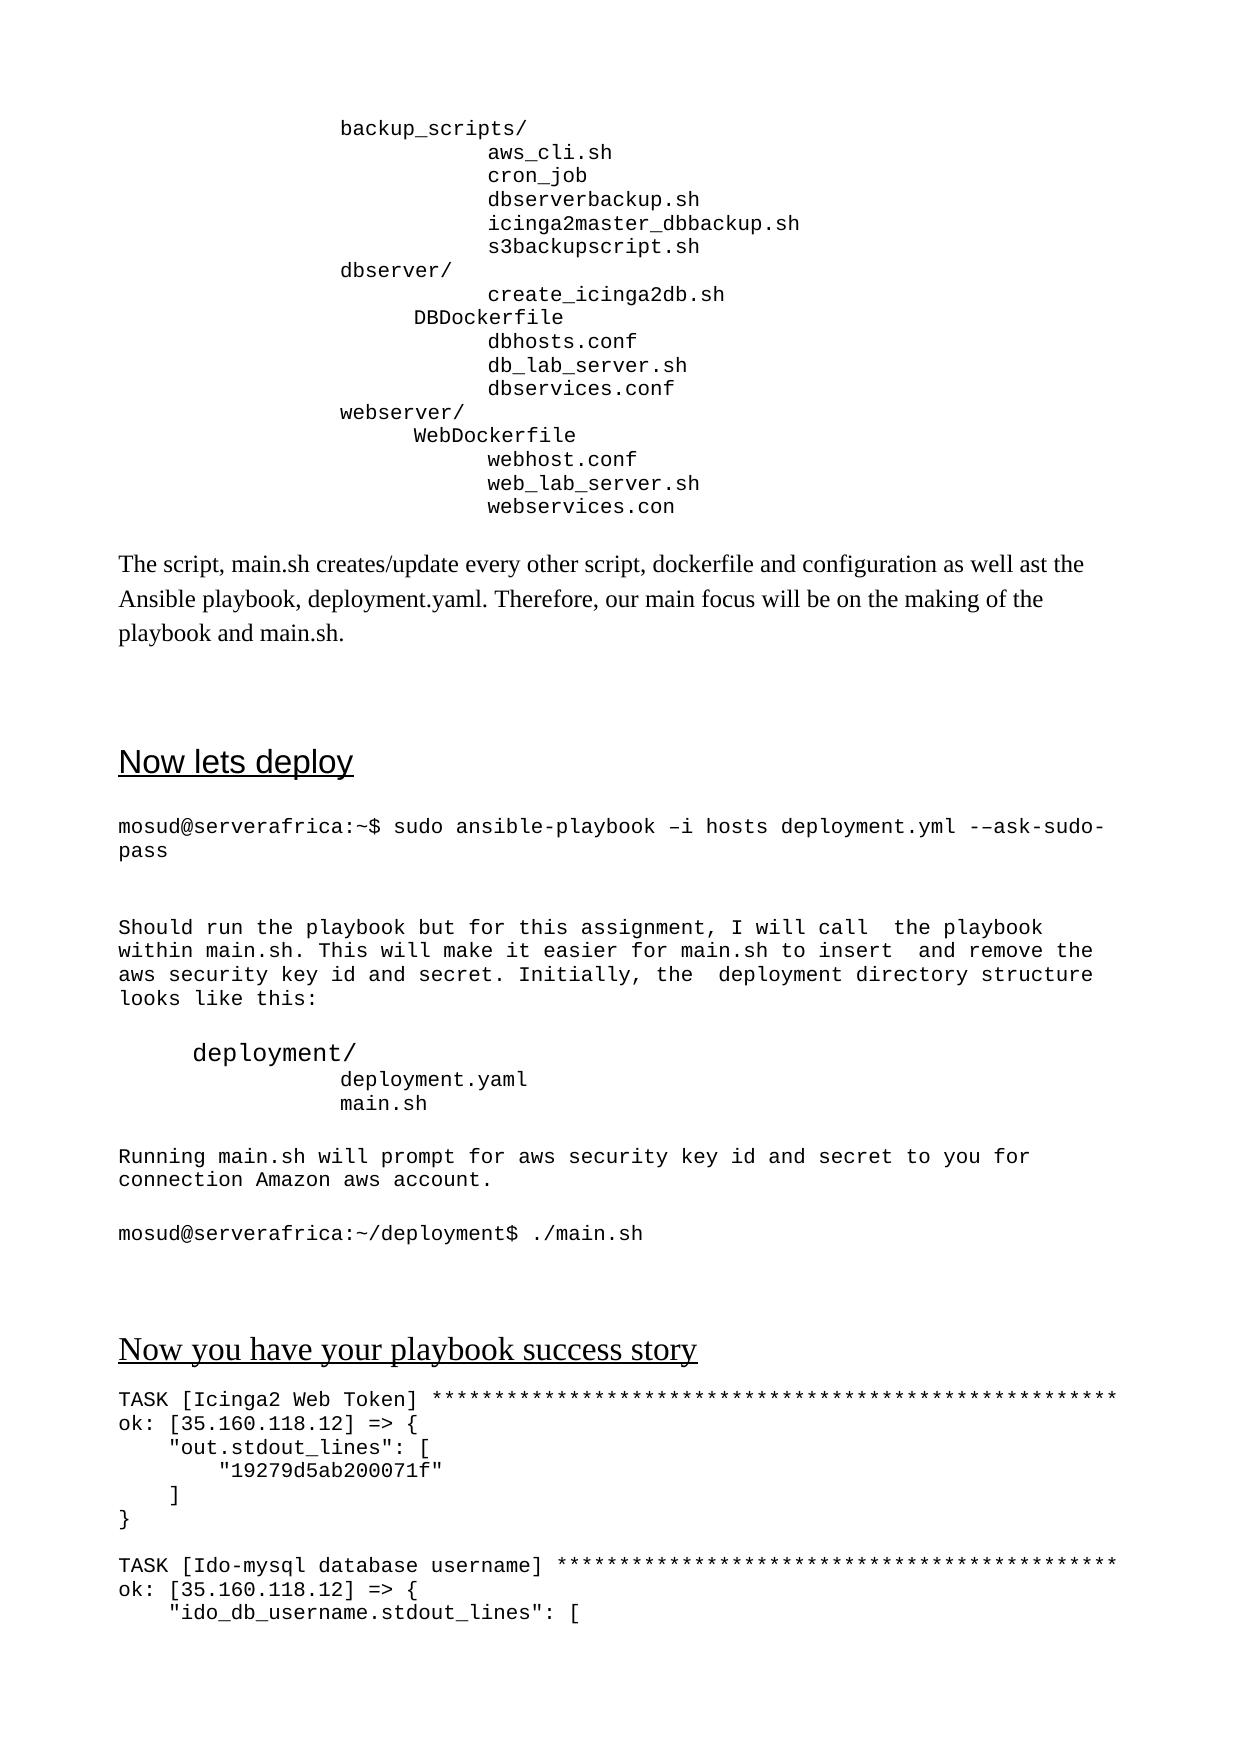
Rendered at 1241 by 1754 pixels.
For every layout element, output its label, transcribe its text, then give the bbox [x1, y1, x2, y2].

text TASK [Ido-mysql database username] ********************************************* [118, 1555, 1122, 1578]
text deployment/ [118, 1041, 1122, 1069]
text create_icinga2db.sh [118, 284, 1122, 307]
text webservices.con [118, 496, 1122, 520]
text cron_job [118, 165, 1122, 189]
text dbservices.conf [118, 378, 1122, 402]
text ] [118, 1484, 1122, 1508]
text mosud@serverafrica:~$ sudo ansible-playbook –i hosts deployment.yml -–ask-sudo-pass [118, 816, 1122, 863]
text DBDockerfile [118, 307, 1122, 331]
text ok: [35.160.118.12] => { [118, 1578, 1122, 1602]
text Now you have your playbook success story [118, 1329, 1122, 1367]
text main.sh [118, 1093, 1122, 1116]
text Running main.sh will prompt for aws security key id and secret to you for connection Amazon aws account. [118, 1146, 1122, 1193]
text db_lab_server.sh [118, 354, 1122, 378]
text "ido_db_username.stdout_lines": [ [118, 1602, 1122, 1626]
text icinga2master_dbbackup.sh [118, 213, 1122, 236]
text web_lab_server.sh [118, 473, 1122, 496]
text The script, main.sh creates/update every other script, dockerfile and configuration as well ast the Ansible playbook, deployment.yaml. Therefore, our main focus will be on the making of the playbook and main.sh. [118, 549, 1122, 647]
text webserver/ [118, 402, 1122, 426]
text WebDockerfile [118, 426, 1122, 449]
text mosud@serverafrica:~/deployment$ ./main.sh [118, 1223, 1122, 1246]
text webhost.conf [118, 449, 1122, 473]
text } [118, 1508, 1122, 1531]
text dbserverbackup.sh [118, 189, 1122, 213]
text dbserver/ [118, 260, 1122, 284]
text TASK [Icinga2 Web Token] ******************************************************* [118, 1389, 1122, 1413]
text ok: [35.160.118.12] => { [118, 1413, 1122, 1437]
text "out.stdout_lines": [ [118, 1437, 1122, 1460]
text backup_scripts/ [118, 118, 1122, 142]
text dbhosts.conf [118, 331, 1122, 354]
text "19279d5ab200071f" [118, 1460, 1122, 1484]
subtitle Now lets deploy [118, 742, 1122, 780]
text Should run the playbook but for this assignment, I will call the playbook within main.sh. This will make it easier for main.sh to insert and remove the aws security key id and secret. Initially, the deployment directory structure looks like this: [118, 917, 1122, 1011]
text s3backupscript.sh [118, 236, 1122, 260]
text deployment.yaml [118, 1069, 1122, 1093]
text aws_cli.sh [118, 142, 1122, 165]
